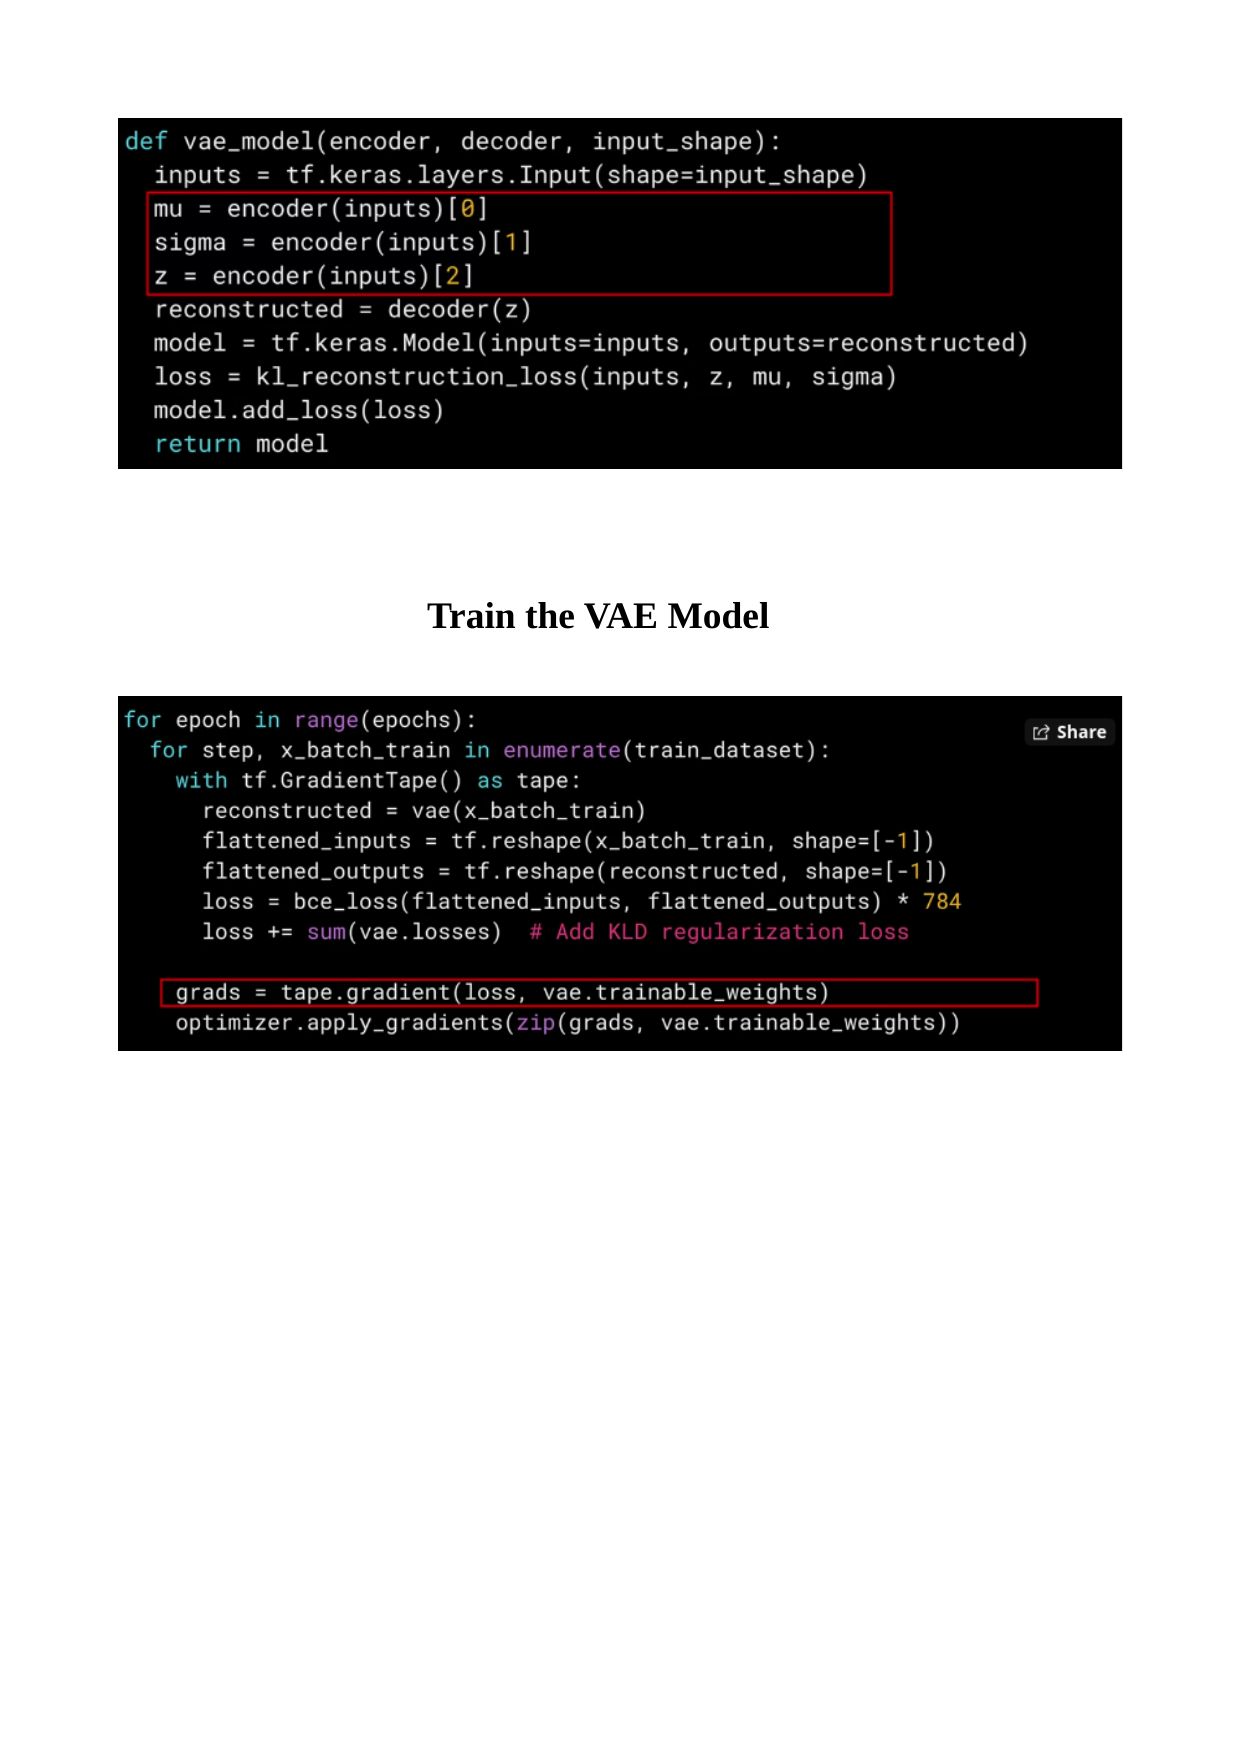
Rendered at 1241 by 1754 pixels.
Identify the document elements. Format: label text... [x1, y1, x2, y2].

picture [118, 118, 1123, 469]
subtitle Train the VAE Model [118, 593, 1122, 636]
picture [118, 696, 1123, 1051]
